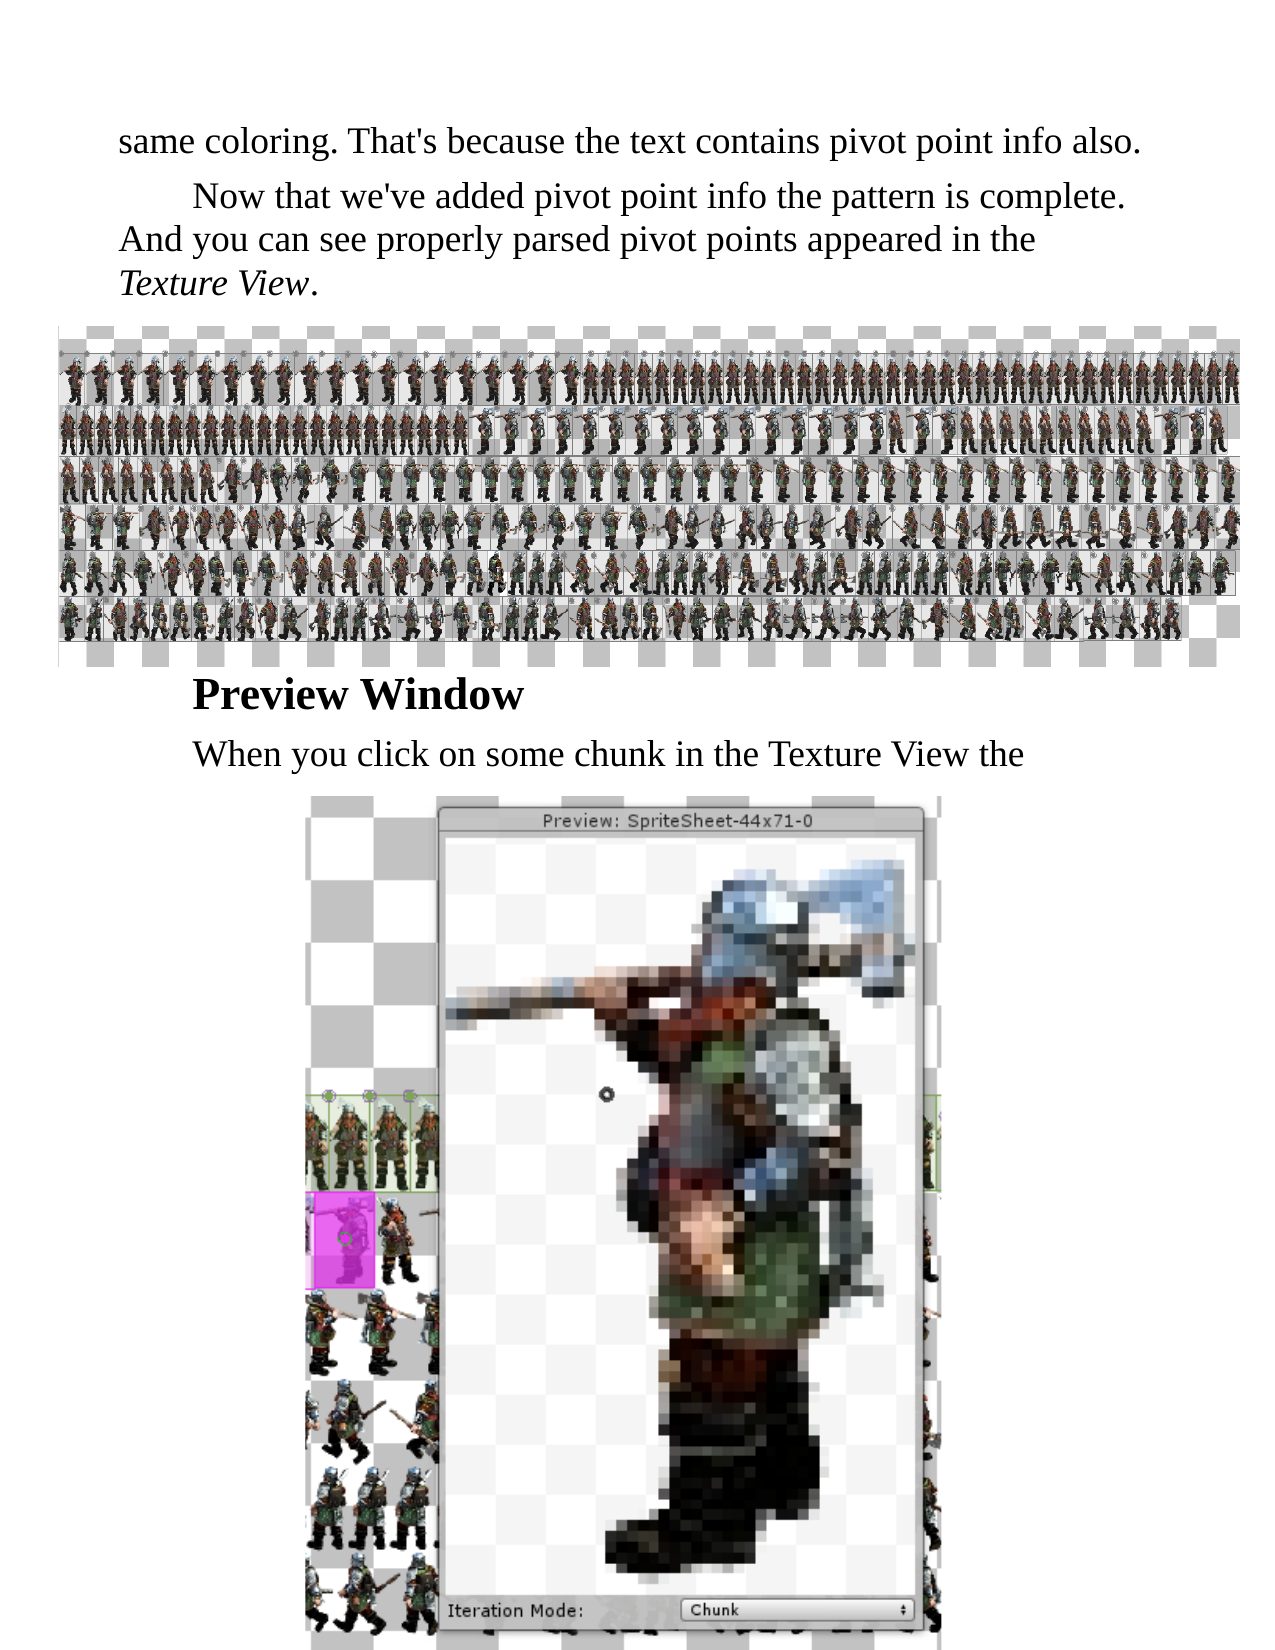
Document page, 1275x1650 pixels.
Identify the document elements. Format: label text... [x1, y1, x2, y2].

text [118, 316, 1157, 326]
text same coloring. That's because the text contains pivot point info also. [118, 118, 1157, 161]
text Preview Window [118, 667, 1157, 719]
picture [305, 796, 942, 1650]
picture [58, 326, 1240, 667]
text Now that we've added pivot point info the pattern is complete. And you can see properly parsed pivot points appeared in the Texture View. [118, 174, 1157, 303]
text When you click on some chunk in the Texture View the [118, 732, 1157, 775]
